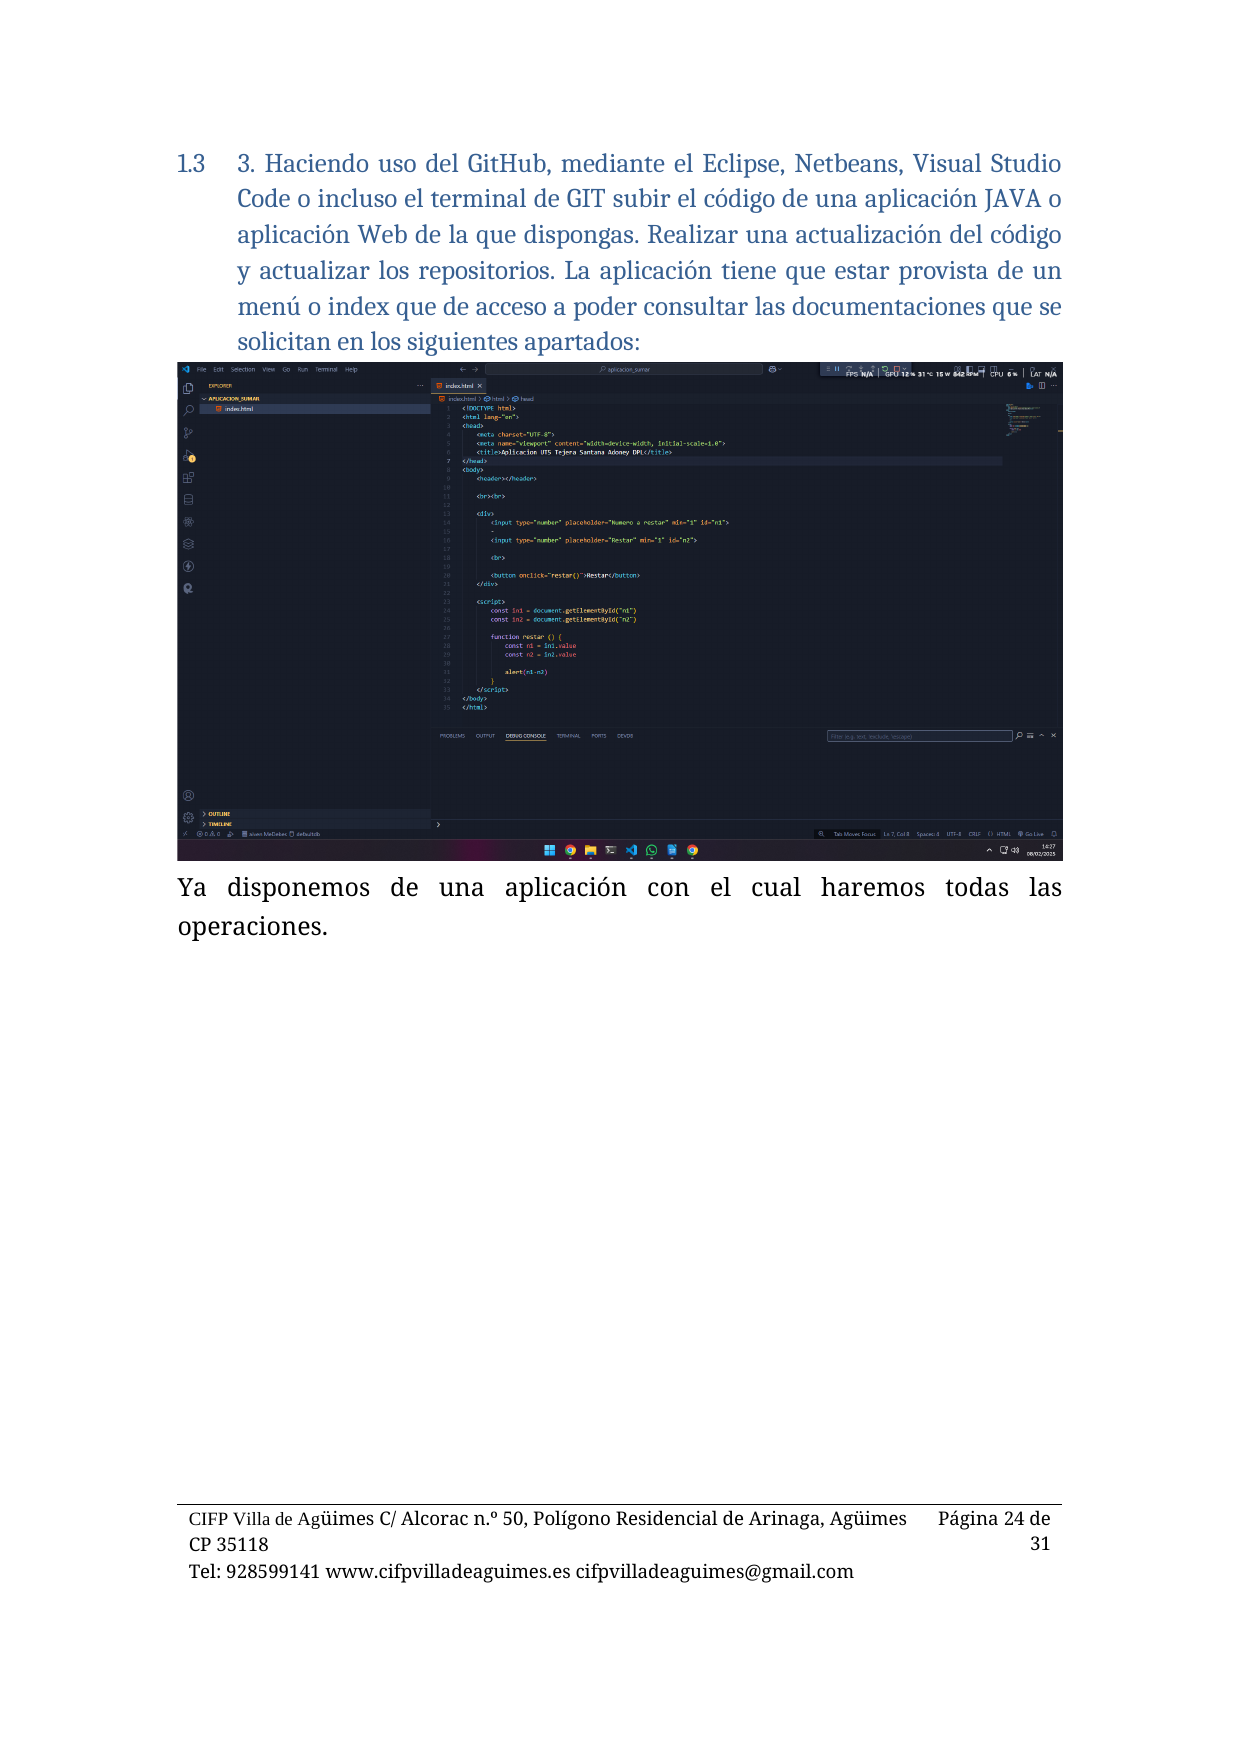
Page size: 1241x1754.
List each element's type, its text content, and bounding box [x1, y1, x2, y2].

subtitle 3. Haciendo uso del GitHub, mediante el Eclipse, Netbeans, Visual Studio Code o incluso el terminal de GIT subir el código de una aplicación JAVA o aplicación Web de la que dispongas. Realizar una actualización del código y actualizar los repositorios. La aplicación tiene que estar provista de un menú o index que de acceso a poder consultar las documentaciones que se solicitan en los siguientes apartados: [177, 148, 1063, 357]
text Ya disponemos de una aplicación con el cual haremos todas las operaciones. [177, 861, 1063, 943]
picture [177, 362, 1063, 861]
